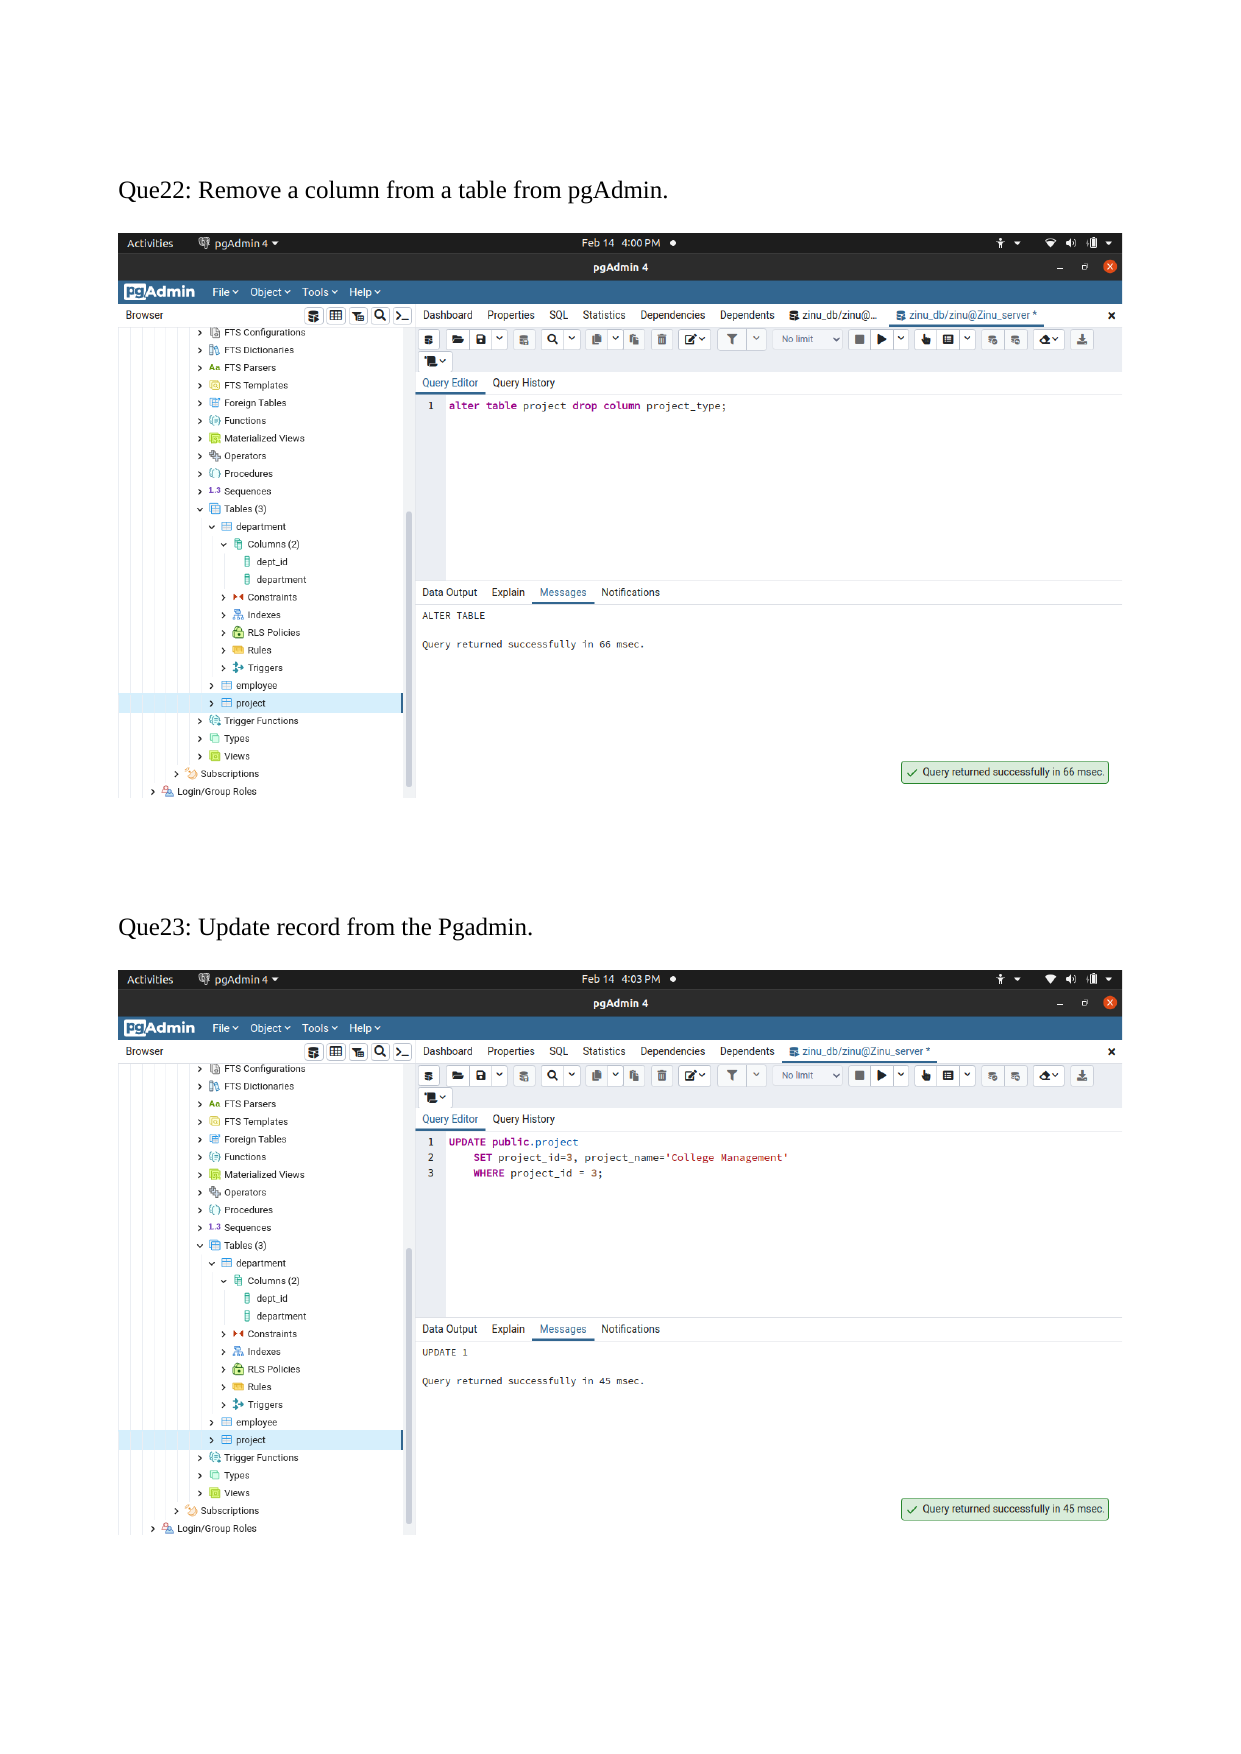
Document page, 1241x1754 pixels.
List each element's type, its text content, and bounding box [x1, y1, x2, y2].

text Que23: Update record from the Pgadmin. [118, 912, 1122, 941]
picture [118, 970, 1123, 1535]
text Que22: Remove a column from a table from pgAdmin. [118, 176, 1122, 204]
picture [118, 233, 1123, 798]
